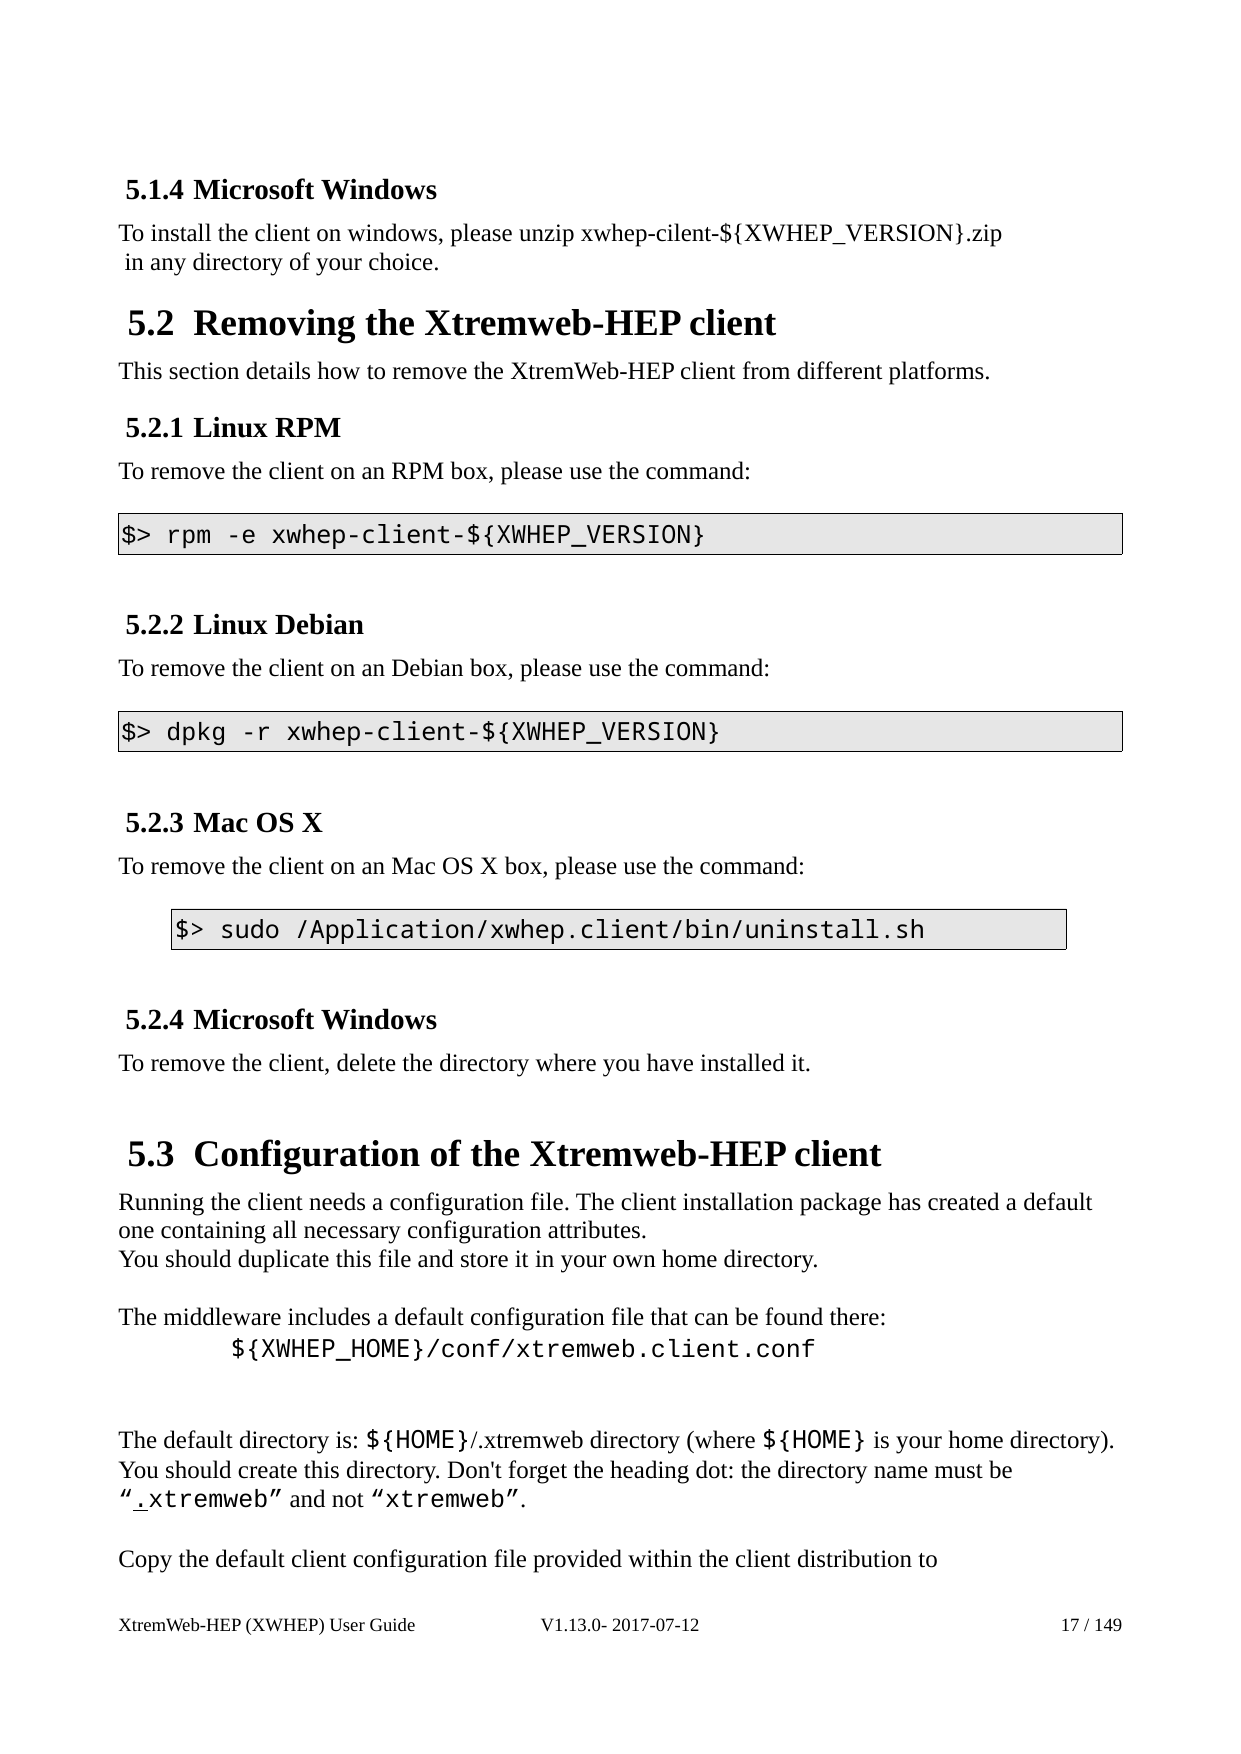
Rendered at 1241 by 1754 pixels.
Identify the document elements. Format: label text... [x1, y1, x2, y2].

text You should create this directory. Don't forget the heading dot: the directory name must be “.xtremweb” and not “xtremweb”. [118, 1455, 1122, 1515]
subtitle Microsoft Windows [118, 1002, 1122, 1036]
text in any directory of your choice. [118, 247, 1122, 275]
text $> sudo /Application/xwhep.client/bin/uninstall.sh [172, 910, 1066, 949]
text $> dpkg -r xwhep-client-${XWHEP_VERSION} [119, 712, 1122, 751]
text To remove the client, delete the directory where you have installed it. [118, 1048, 1122, 1077]
text Copy the default client configuration file provided within the client distribution to [118, 1544, 1122, 1572]
text $> rpm -e xwhep-client-${XWHEP_VERSION} [119, 514, 1122, 554]
subtitle Removing the Xtremweb-HEP client [118, 300, 1122, 343]
text The middleware includes a default configuration file that can be found there: [118, 1302, 1122, 1330]
text The default directory is: ${HOME}/.xtremweb directory (where ${HOME} is your home directory). [118, 1421, 1122, 1455]
subtitle Configuration of the Xtremweb-HEP client [118, 1131, 1122, 1174]
text To remove the client on an Debian box, please use the command: [118, 653, 1122, 682]
text Running the client needs a configuration file. The client installation package has created a default one containing all necessary configuration attributes. [118, 1187, 1122, 1244]
list ${XWHEP_HOME}/conf/xtremweb.client.conf [193, 1330, 1122, 1364]
text This section details how to remove the XtremWeb-HEP client from different platforms. [118, 356, 1122, 385]
subtitle Linux Debian [118, 607, 1122, 641]
text You should duplicate this file and store it in your own home directory. [118, 1244, 1122, 1273]
subtitle Mac OS X [118, 805, 1122, 838]
text To remove the client on an Mac OS X box, please use the command: [118, 851, 1122, 880]
subtitle Microsoft Windows [118, 172, 1122, 205]
subtitle Linux RPM [118, 410, 1122, 443]
text To install the client on windows, please unzip xwhep-cilent-${XWHEP_VERSION}.zip [118, 218, 1122, 247]
text To remove the client on an RPM box, please use the command: [118, 456, 1122, 484]
